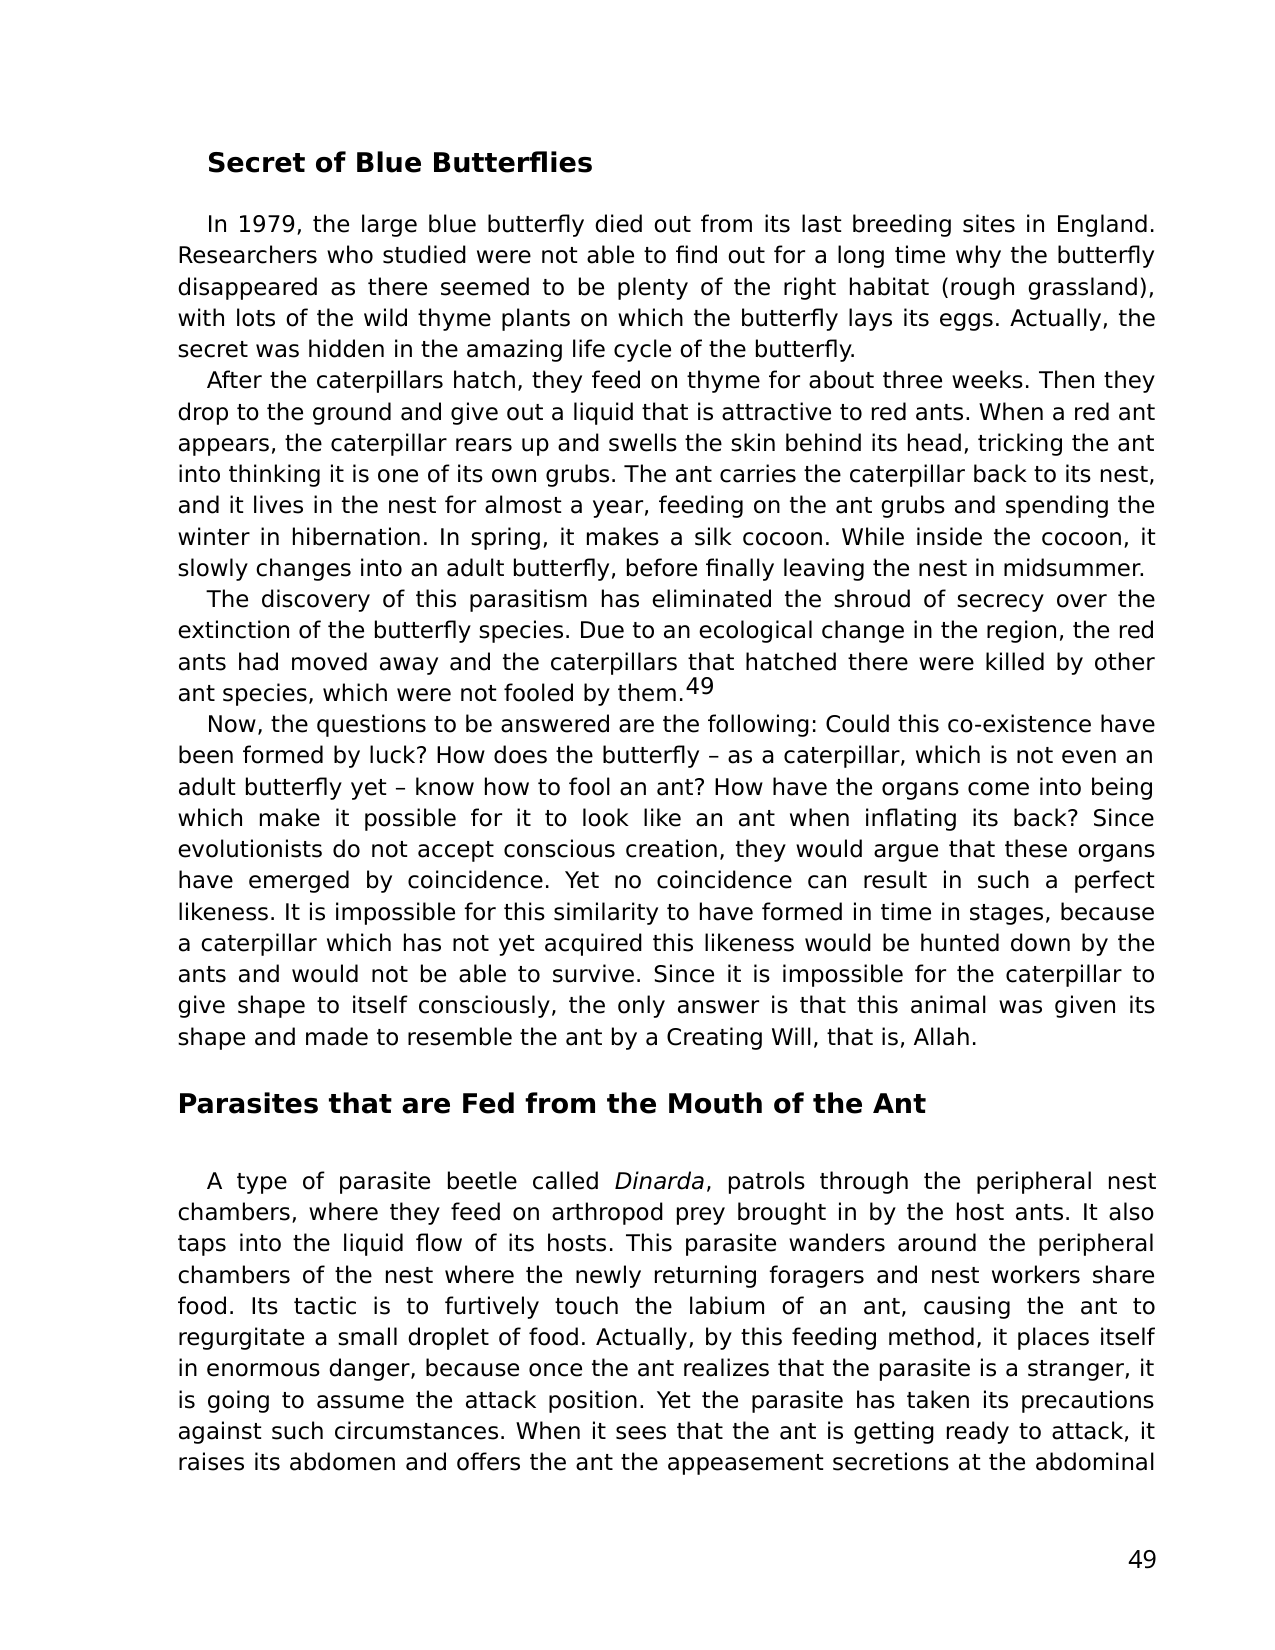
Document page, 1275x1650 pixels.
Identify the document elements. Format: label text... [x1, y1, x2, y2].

text The discovery of this parasitism has eliminated the shroud of secrecy over the extinction of the butterfly species. Due to an ecological change in the region, the red ants had moved away and the caterpillars that hatched there were killed by other ant species, which were not fooled by them.49 [177, 582, 1157, 707]
text In 1979, the large blue butterfly died out from its last breeding sites in England. Researchers who studied were not able to find out for a long time why the butterfly disappeared as there seemed to be plenty of the right habitat (rough grassland), with lots of the wild thyme plants on which the butterfly lays its eggs. Actually, the secret was hidden in the amazing life cycle of the butterfly. [177, 207, 1157, 364]
text Parasites that are Fed from the Mouth of the Ant [177, 1089, 1157, 1120]
text Secret of Blue Butterflies [177, 148, 1157, 179]
text A type of parasite beetle called Dinarda, patrols through the peripheral nest chambers, where they feed on arthropod prey brought in by the host ants. It also taps into the liquid flow of its hosts. This parasite wanders around the peripheral chambers of the nest where the newly returning foragers and nest workers share food. Its tactic is to furtively touch the labium of an ant, causing the ant to regurgitate a small droplet of food. Actually, by this feeding method, it places itself in enormous danger, because once the ant realizes that the parasite is a stranger, it is going to assume the attack position. Yet the parasite has taken its precautions against such circumstances. When it sees that the ant is getting ready to attack, it raises its abdomen and offers the ant the appeasement secretions at the abdominal [177, 1164, 1157, 1477]
text Now, the questions to be answered are the following: Could this co-existence have been formed by luck? How does the butterfly – as a caterpillar, which is not even an adult butterfly yet – know how to fool an ant? How have the organs come into being which make it possible for it to look like an ant when inflating its back? Since evolutionists do not accept conscious creation, they would argue that these organs have emerged by coincidence. Yet no coincidence can result in such a perfect likeness. It is impossible for this similarity to have formed in time in stages, because a caterpillar which has not yet acquired this likeness would be hunted down by the ants and would not be able to survive. Since it is impossible for the caterpillar to give shape to itself consciously, the only answer is that this animal was given its shape and made to resemble the ant by a Creating Will, that is, Allah. [177, 707, 1157, 1051]
text After the caterpillars hatch, they feed on thyme for about three weeks. Then they drop to the ground and give out a liquid that is attractive to red ants. When a red ant appears, the caterpillar rears up and swells the skin behind its head, tricking the ant into thinking it is one of its own grubs. The ant carries the caterpillar back to its nest, and it lives in the nest for almost a year, feeding on the ant grubs and spending the winter in hibernation. In spring, it makes a silk cocoon. While inside the cocoon, it slowly changes into an adult butterfly, before finally leaving the nest in midsummer. [177, 364, 1157, 582]
